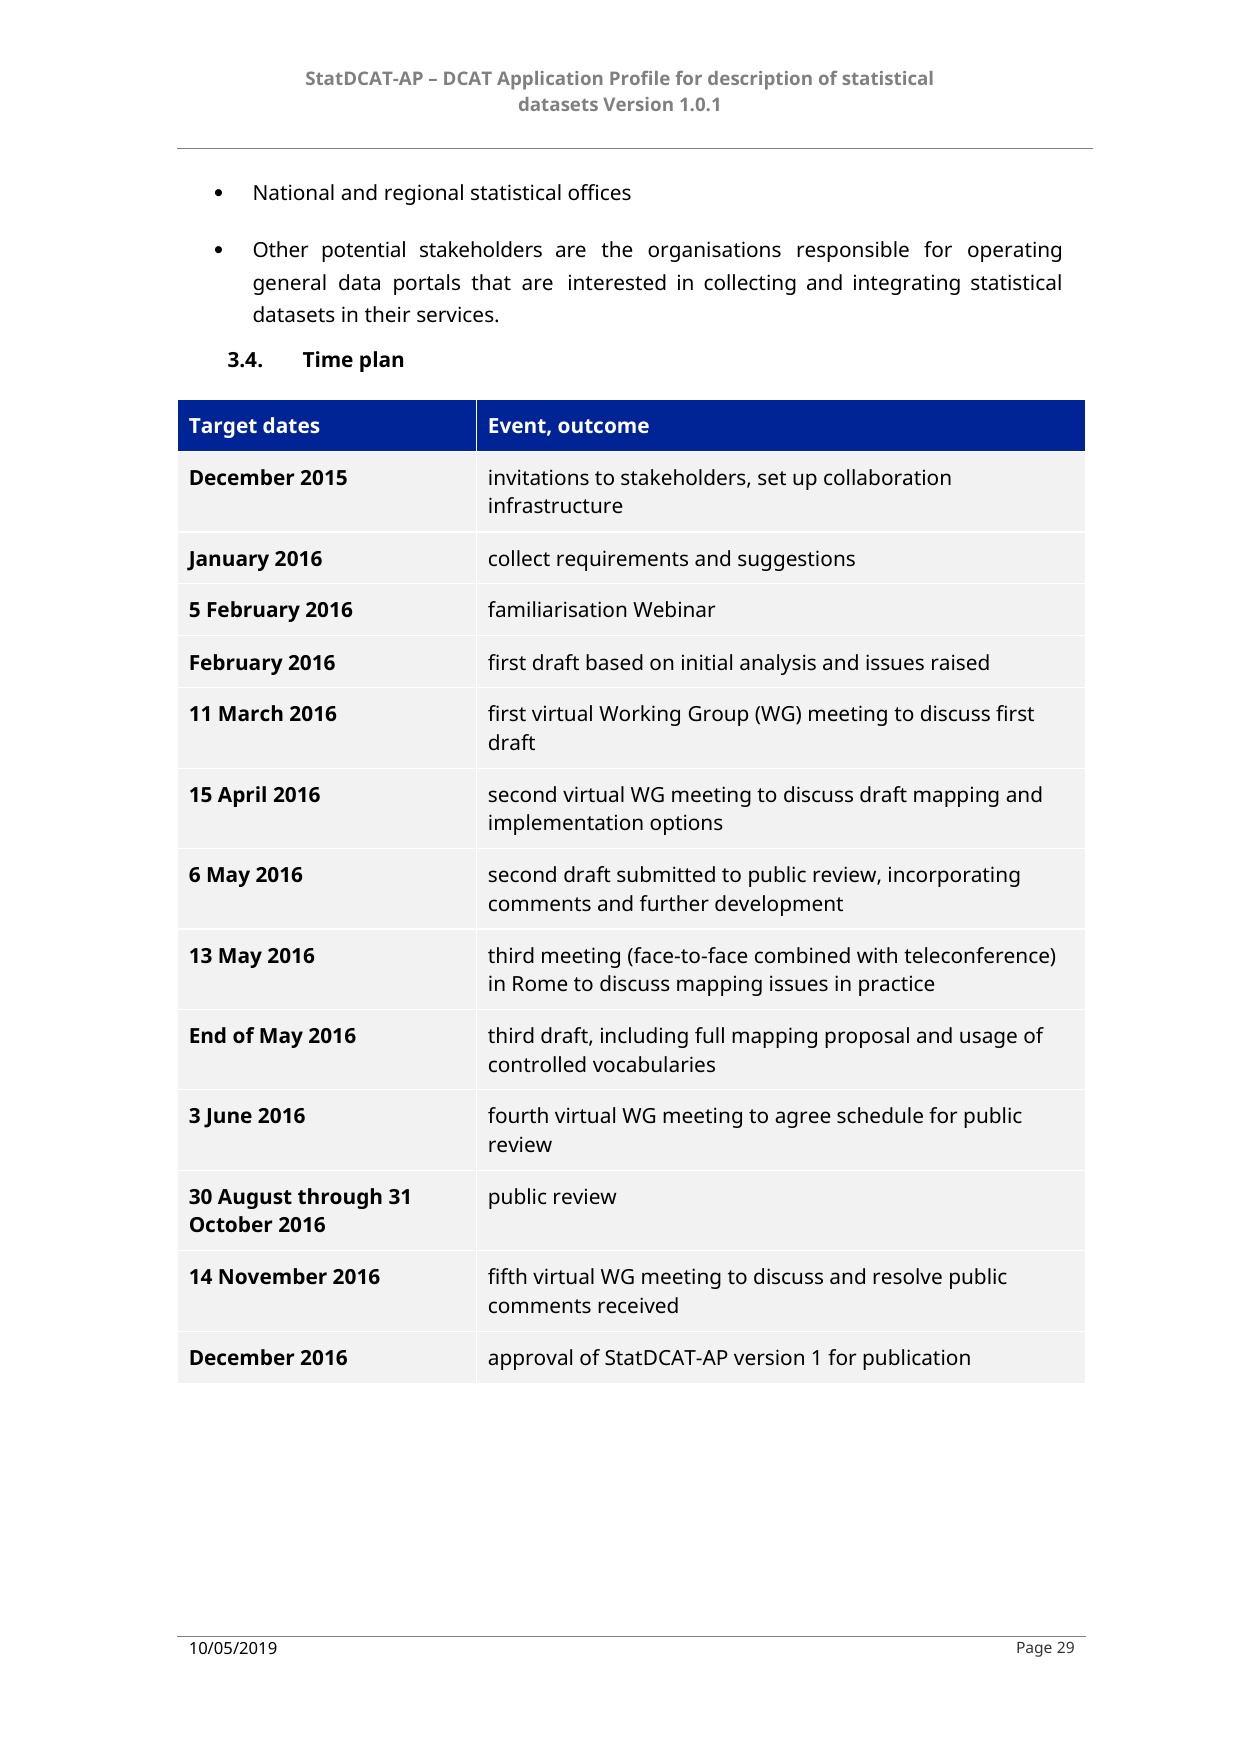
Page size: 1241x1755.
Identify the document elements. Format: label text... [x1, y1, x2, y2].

table_cell 15 April 2016 [178, 769, 476, 848]
table_cell 3 June 2016 [178, 1090, 476, 1170]
table_cell third meeting (face-to-face combined with teleconference) in Rome to discuss mapping issues in practice [477, 930, 1085, 1009]
subtitle Time plan [227, 346, 1063, 374]
table_cell first virtual Working Group (WG) meeting to discuss first draft [477, 688, 1085, 768]
table_cell second virtual WG meeting to discuss draft mapping and implementation options [477, 769, 1085, 848]
table_cell January 2016 [178, 533, 476, 583]
table_cell December 2015 [178, 452, 476, 531]
table_cell 14 November 2016 [178, 1251, 476, 1331]
table_cell third draft, including full mapping proposal and usage of controlled vocabularies [477, 1010, 1085, 1089]
table_cell fourth virtual WG meeting to agree schedule for public review [477, 1090, 1085, 1170]
table_cell approval of StatDCAT-AP version 1 for publication [477, 1332, 1085, 1383]
table_cell 11 March 2016 [178, 688, 476, 768]
table_cell public review [477, 1171, 1085, 1250]
table_cell 30 August through 31 October 2016 [178, 1171, 476, 1250]
table_cell invitations to stakeholders, set up collaboration infrastructure [477, 452, 1085, 531]
table_cell first draft based on initial analysis and issues raised [477, 636, 1085, 687]
table_cell 13 May 2016 [178, 930, 476, 1009]
table_cell familiarisation Webinar [477, 584, 1085, 635]
list Other potential stakeholders are the organisations responsible for operating general data portals that are interested in collecting and integrating statistical datasets in their services. [215, 235, 1063, 329]
list National and regional statistical offices [215, 178, 1063, 206]
table_cell February 2016 [178, 636, 476, 687]
table_cell 5 February 2016 [178, 584, 476, 635]
table_header Event, outcome [477, 400, 1085, 451]
table_cell second draft submitted to public review, incorporating comments and further development [477, 849, 1085, 928]
table_cell End of May 2016 [178, 1010, 476, 1089]
table_cell collect requirements and suggestions [477, 533, 1085, 583]
table_cell 6 May 2016 [178, 849, 476, 928]
table_cell December 2016 [178, 1332, 476, 1383]
table_header Target dates [178, 400, 476, 451]
table_cell fifth virtual WG meeting to discuss and resolve public comments received [477, 1251, 1085, 1331]
